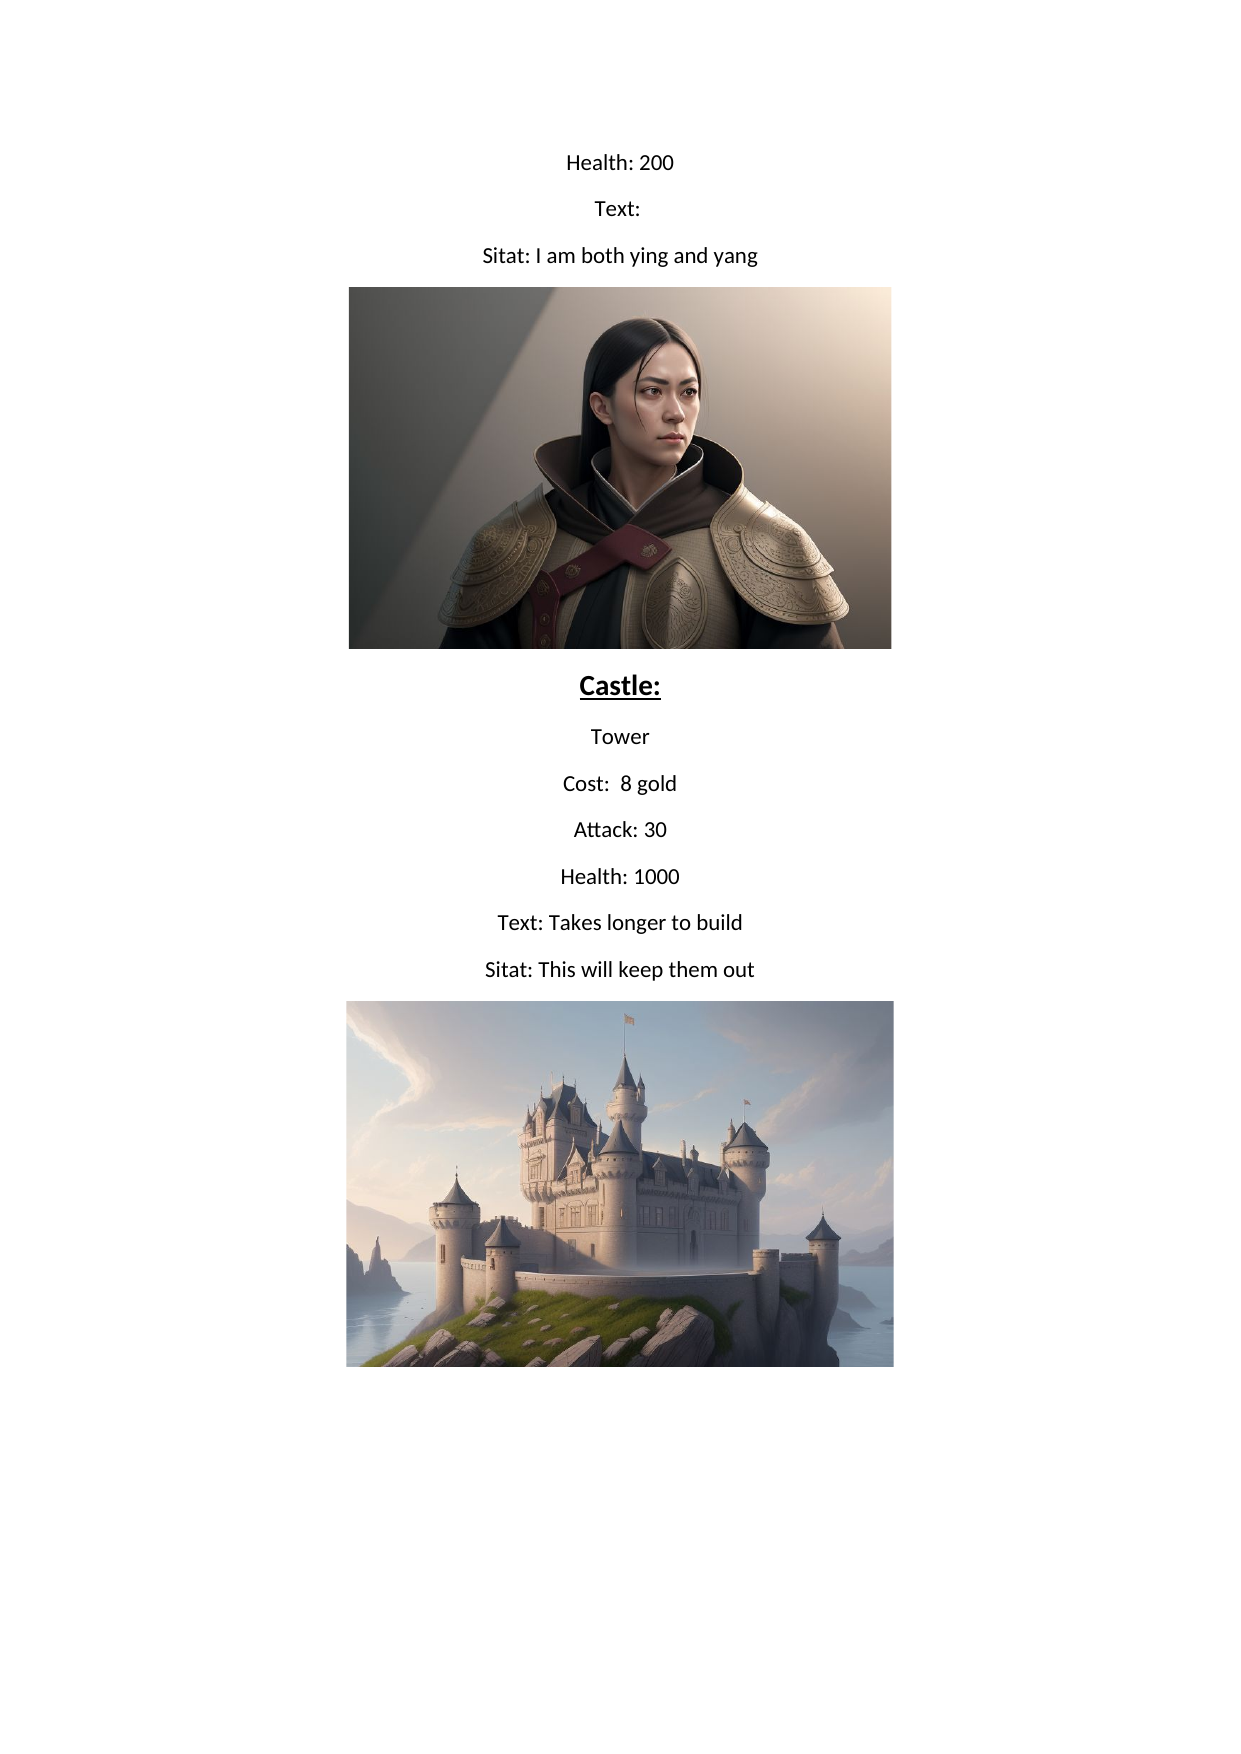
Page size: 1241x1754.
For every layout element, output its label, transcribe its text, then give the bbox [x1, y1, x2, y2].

text Health: 200 [148, 148, 1093, 176]
text Castle: [148, 667, 1093, 703]
text Cost: 8 gold [148, 769, 1093, 797]
text Tower [148, 722, 1093, 750]
text Sitat: This will keep them out [148, 955, 1093, 983]
text Sitat: I am both ying and yang [148, 241, 1093, 269]
text Attack: 30 [148, 815, 1093, 843]
text Text: Takes longer to build [148, 908, 1093, 936]
text Health: 1000 [148, 862, 1093, 890]
text Text: [148, 194, 1093, 222]
